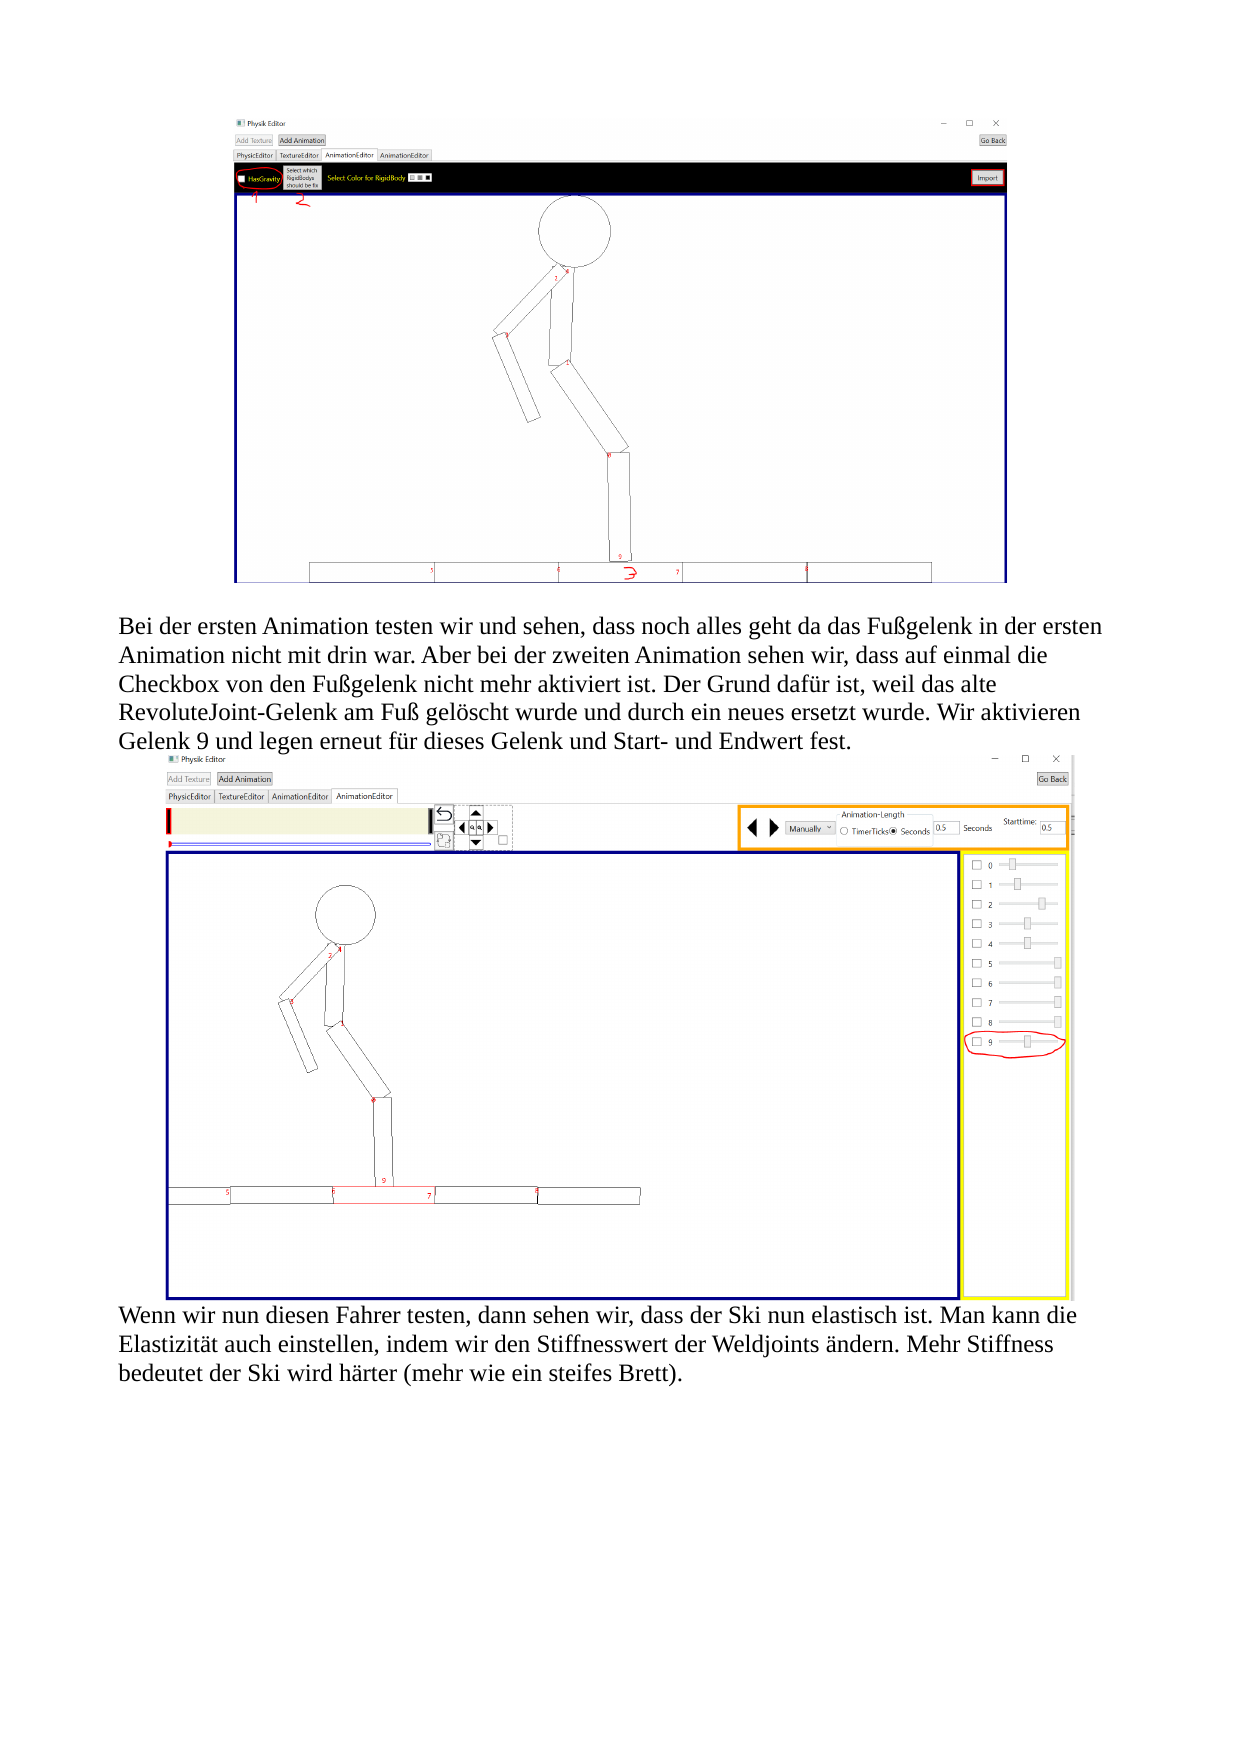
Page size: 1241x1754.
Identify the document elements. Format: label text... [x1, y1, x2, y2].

picture [165, 755, 1075, 1301]
picture [233, 118, 1008, 583]
text Wenn wir nun diesen Fahrer testen, dann sehen wir, dass der Ski nun elastisch ist. Man kann die Elastizität auch einstellen, indem wir den Stiffnesswert der Weldjoints ändern. Mehr Stiffness bedeutet der Ski wird härter (mehr wie ein steifes Brett). [118, 1126, 1122, 1387]
text Bei der ersten Animation testen wir und sehen, dass noch alles geht da das Fußgelenk in der ersten Animation nicht mit drin war. Aber bei der zweiten Animation sehen wir, dass auf einmal die Checkbox von den Fußgelenk nicht mehr aktiviert ist. Der Grund dafür ist, weil das alte RevoluteJoint-Gelenk am Fuß gelöscht wurde und durch ein neues ersetzt wurde. Wir aktivieren Gelenk 9 und legen erneut für dieses Gelenk und Start- und Endwert fest. [118, 611, 1122, 755]
